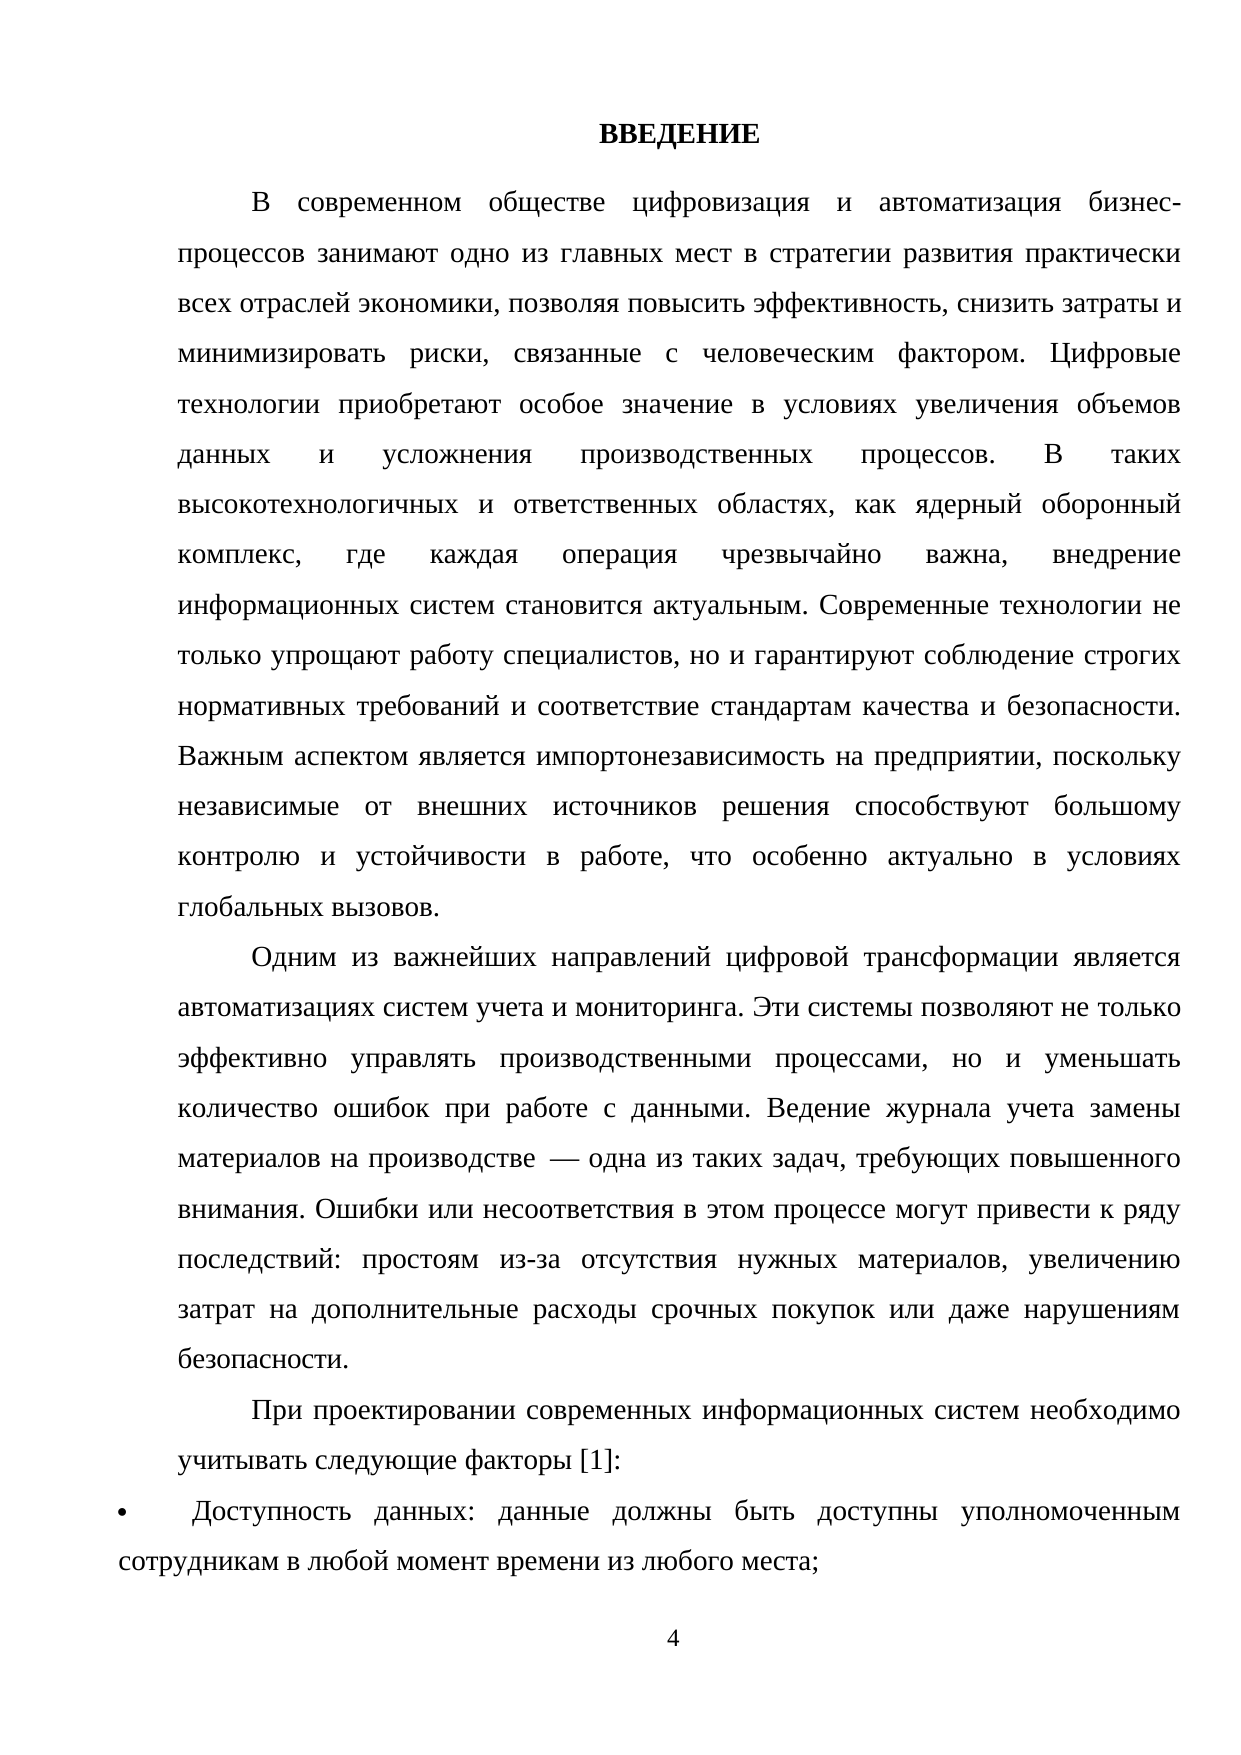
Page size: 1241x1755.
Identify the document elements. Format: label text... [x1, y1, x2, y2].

subtitle ВВЕДЕНИЕ [132, 116, 1227, 150]
list Доступность данных: данные должны быть доступны уполномоченным сотрудникам в любой момент времени из любого места; [118, 1493, 1181, 1577]
text При проектировании современных информационных систем необходимо учитывать следующие факторы [1]: [177, 1392, 1181, 1476]
text Одним из важнейших направлений цифровой трансформации является автоматизациях систем учета и мониторинга. Эти системы позволяют не только эффективно управлять производственными процессами, но и уменьшать количество ошибок при работе с данными. Ведение журнала учета замены материалов на производстве — одна из таких задач, требующих повышенного внимания. Ошибки или несоответствия в этом процессе могут привести к ряду последствий: простоям из-за отсутствия нужных материалов, увеличению затрат на дополнительные расходы срочных покупок или даже нарушениям безопасности. [177, 939, 1181, 1375]
text В современном обществе цифровизация и автоматизация бизнес- процессов занимают одно из главных мест в стратегии развития практически всех отраслей экономики, позволяя повысить эффективность, снизить затраты и минимизировать риски, связанные с человеческим фактором. Цифровые технологии приобретают особое значение в условиях увеличения объемов данных и усложнения производственных процессов. В таких высокотехнологичных и ответственных областях, как ядерный оборонный комплекс, где каждая операция чрезвычайно важна, внедрение информационных систем становится актуальным. Современные технологии не только упрощают работу специалистов, но и гарантируют соблюдение строгих нормативных требований и соответствие стандартам качества и безопасности. Важным аспектом является импортонезависимость на предприятии, поскольку независимые от внешних источников решения способствуют большому контролю и устойчивости в работе, что особенно актуально в условиях глобальных вызовов. [177, 184, 1182, 922]
